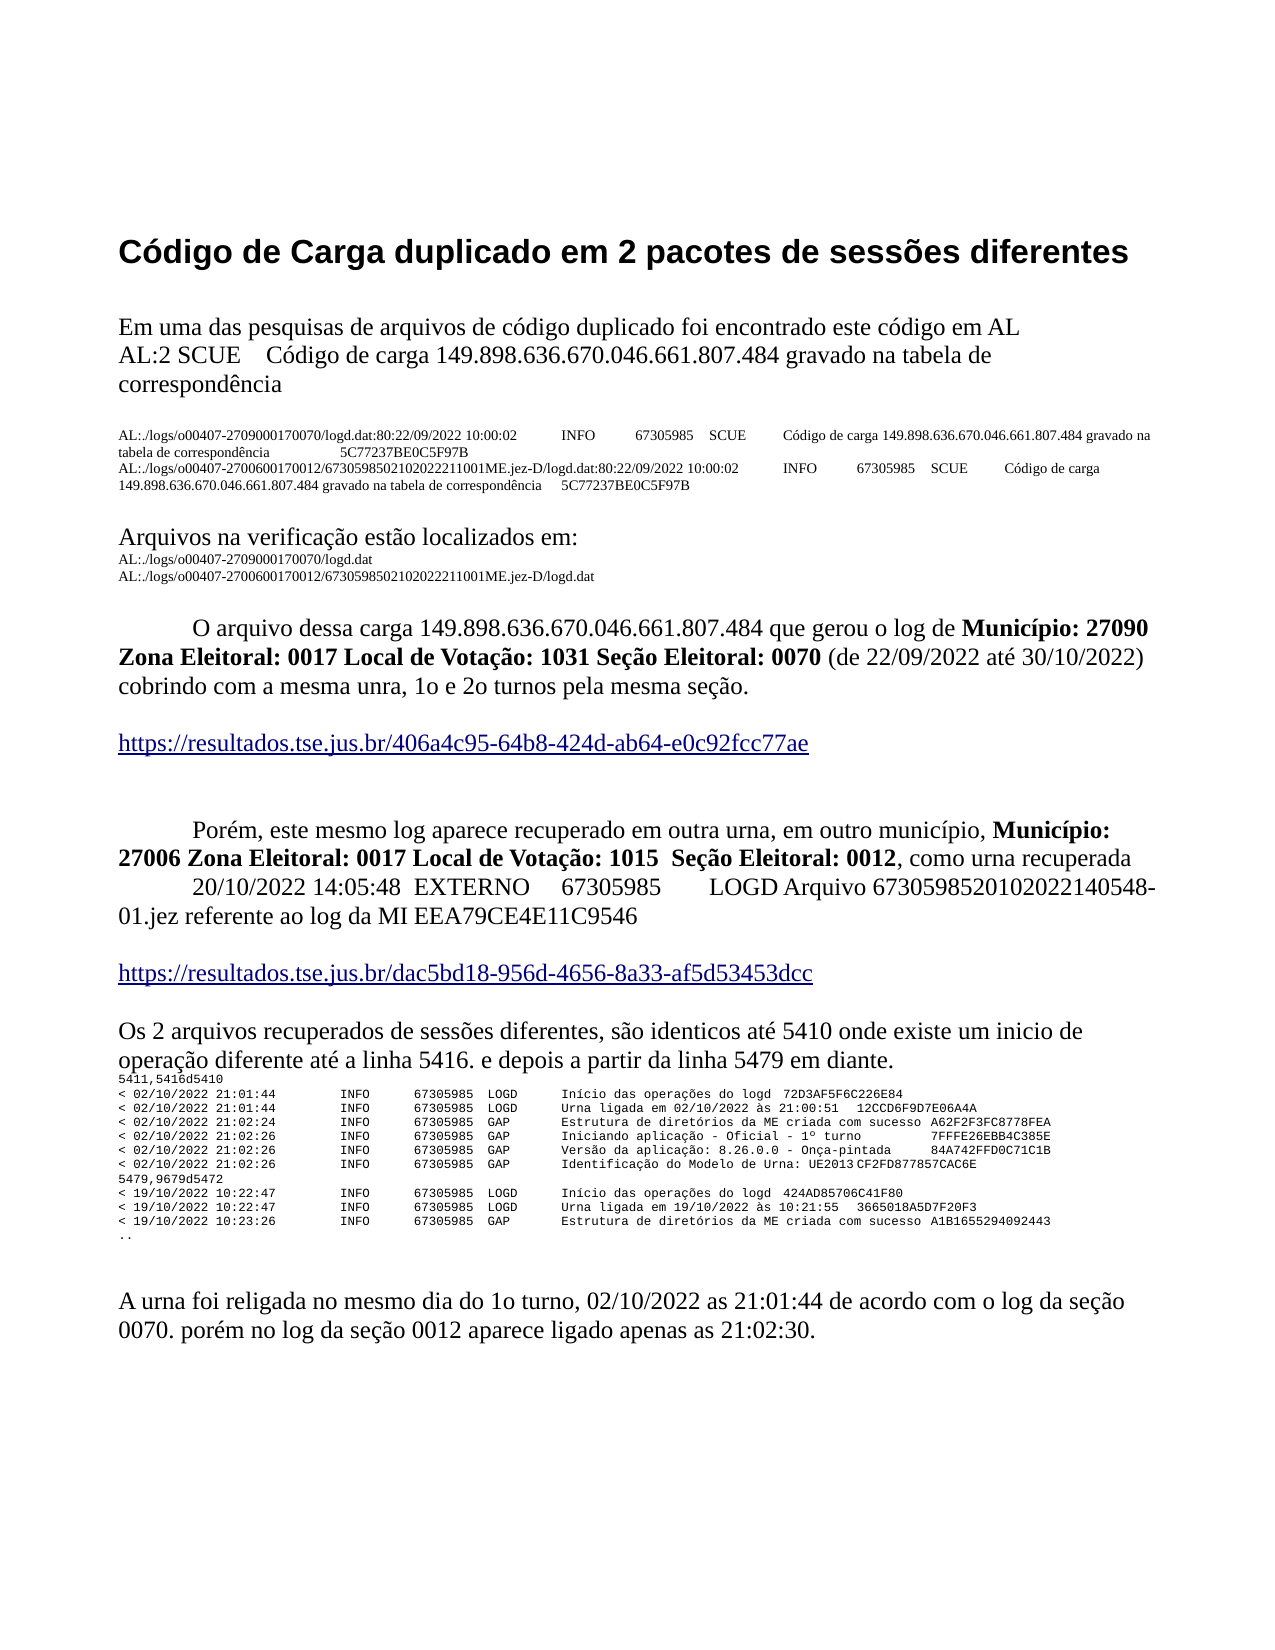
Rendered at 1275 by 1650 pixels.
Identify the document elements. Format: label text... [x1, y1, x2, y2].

text .. [118, 1229, 1157, 1243]
text 5479,9679d5472 [118, 1173, 1157, 1187]
text < 02/10/2022 21:02:26 INFO 67305985 GAP Iniciando aplicação - Oficial - 1º turno 7FFFE26EBB4C385E [118, 1130, 1157, 1144]
text Em uma das pesquisas de arquivos de código duplicado foi encontrado este código em AL [118, 312, 1157, 340]
text AL:./logs/o00407-2700600170012/6730598502102022211001ME.jez-D/logd.dat [118, 568, 1157, 585]
text https://resultados.tse.jus.br/406a4c95-64b8-424d-ab64-e0c92fcc77ae [118, 728, 1157, 757]
text < 02/10/2022 21:01:44 INFO 67305985 LOGD Urna ligada em 02/10/2022 às 21:00:51 12CCD6F9D7E06A4A [118, 1102, 1157, 1116]
text O arquivo dessa carga 149.898.636.670.046.661.807.484 que gerou o log de Município: 27090 Zona Eleitoral: 0017 Local de Votação: 1031 Seção Eleitoral: 0070 (de 22/09/2022 até 30/10/2022) cobrindo com a mesma unra, 1o e 2o turnos pela mesma seção. [118, 613, 1157, 700]
text AL:./logs/o00407-2709000170070/logd.dat:80:22/09/2022 10:00:02 INFO 67305985 SCUE Código de carga 149.898.636.670.046.661.807.484 gravado na tabela de correspondência 5C77237BE0C5F97B [118, 427, 1157, 460]
text Porém, este mesmo log aparece recuperado em outra urna, em outro município, Município: 27006 Zona Eleitoral: 0017 Local de Votação: 1015 Seção Eleitoral: 0012, como urna recuperada [118, 815, 1157, 872]
text Os 2 arquivos recuperados de sessões diferentes, são identicos até 5410 onde existe um inicio de operação diferente até a linha 5416. e depois a partir da linha 5479 em diante. [118, 1016, 1157, 1073]
text AL:2 SCUE Código de carga 149.898.636.670.046.661.807.484 gravado na tabela de correspondência [118, 340, 1157, 398]
text < 02/10/2022 21:02:26 INFO 67305985 GAP Identificação do Modelo de Urna: UE2013 CF2FD877857CAC6E [118, 1158, 1157, 1173]
text < 02/10/2022 21:02:24 INFO 67305985 GAP Estrutura de diretórios da ME criada com sucesso A62F2F3FC8778FEA [118, 1116, 1157, 1130]
text 20/10/2022 14:05:48 EXTERNO 67305985 LOGD Arquivo 6730598520102022140548-01.jez referente ao log da MI EEA79CE4E11C9546 [118, 872, 1157, 930]
subtitle Código de Carga duplicado em 2 pacotes de sessões diferentes [118, 232, 1157, 270]
text AL:./logs/o00407-2700600170012/6730598502102022211001ME.jez-D/logd.dat:80:22/09/2022 10:00:02 INFO 67305985 SCUE Código de carga 149.898.636.670.046.661.807.484 gravado na tabela de correspondência 5C77237BE0C5F97B [118, 460, 1157, 494]
text < 19/10/2022 10:22:47 INFO 67305985 LOGD Início das operações do logd 424AD85706C41F80 [118, 1187, 1157, 1201]
text < 19/10/2022 10:22:47 INFO 67305985 LOGD Urna ligada em 19/10/2022 às 10:21:55 3665018A5D7F20F3 [118, 1201, 1157, 1215]
text < 02/10/2022 21:01:44 INFO 67305985 LOGD Início das operações do logd 72D3AF5F6C226E84 [118, 1088, 1157, 1102]
text Arquivos na verificação estão localizados em: [118, 522, 1157, 551]
text < 19/10/2022 10:23:26 INFO 67305985 GAP Estrutura de diretórios da ME criada com sucesso A1B1655294092443 [118, 1215, 1157, 1229]
text https://resultados.tse.jus.br/dac5bd18-956d-4656-8a33-af5d53453dcc [118, 958, 1157, 987]
text AL:./logs/o00407-2709000170070/logd.dat [118, 551, 1157, 568]
text < 02/10/2022 21:02:26 INFO 67305985 GAP Versão da aplicação: 8.26.0.0 - Onça-pintada 84A742FFD0C71C1B [118, 1144, 1157, 1158]
text 5411,5416d5410 [118, 1073, 1157, 1088]
text A urna foi religada no mesmo dia do 1o turno, 02/10/2022 as 21:01:44 de acordo com o log da seção 0070. porém no log da seção 0012 aparece ligado apenas as 21:02:30. [118, 1286, 1157, 1344]
